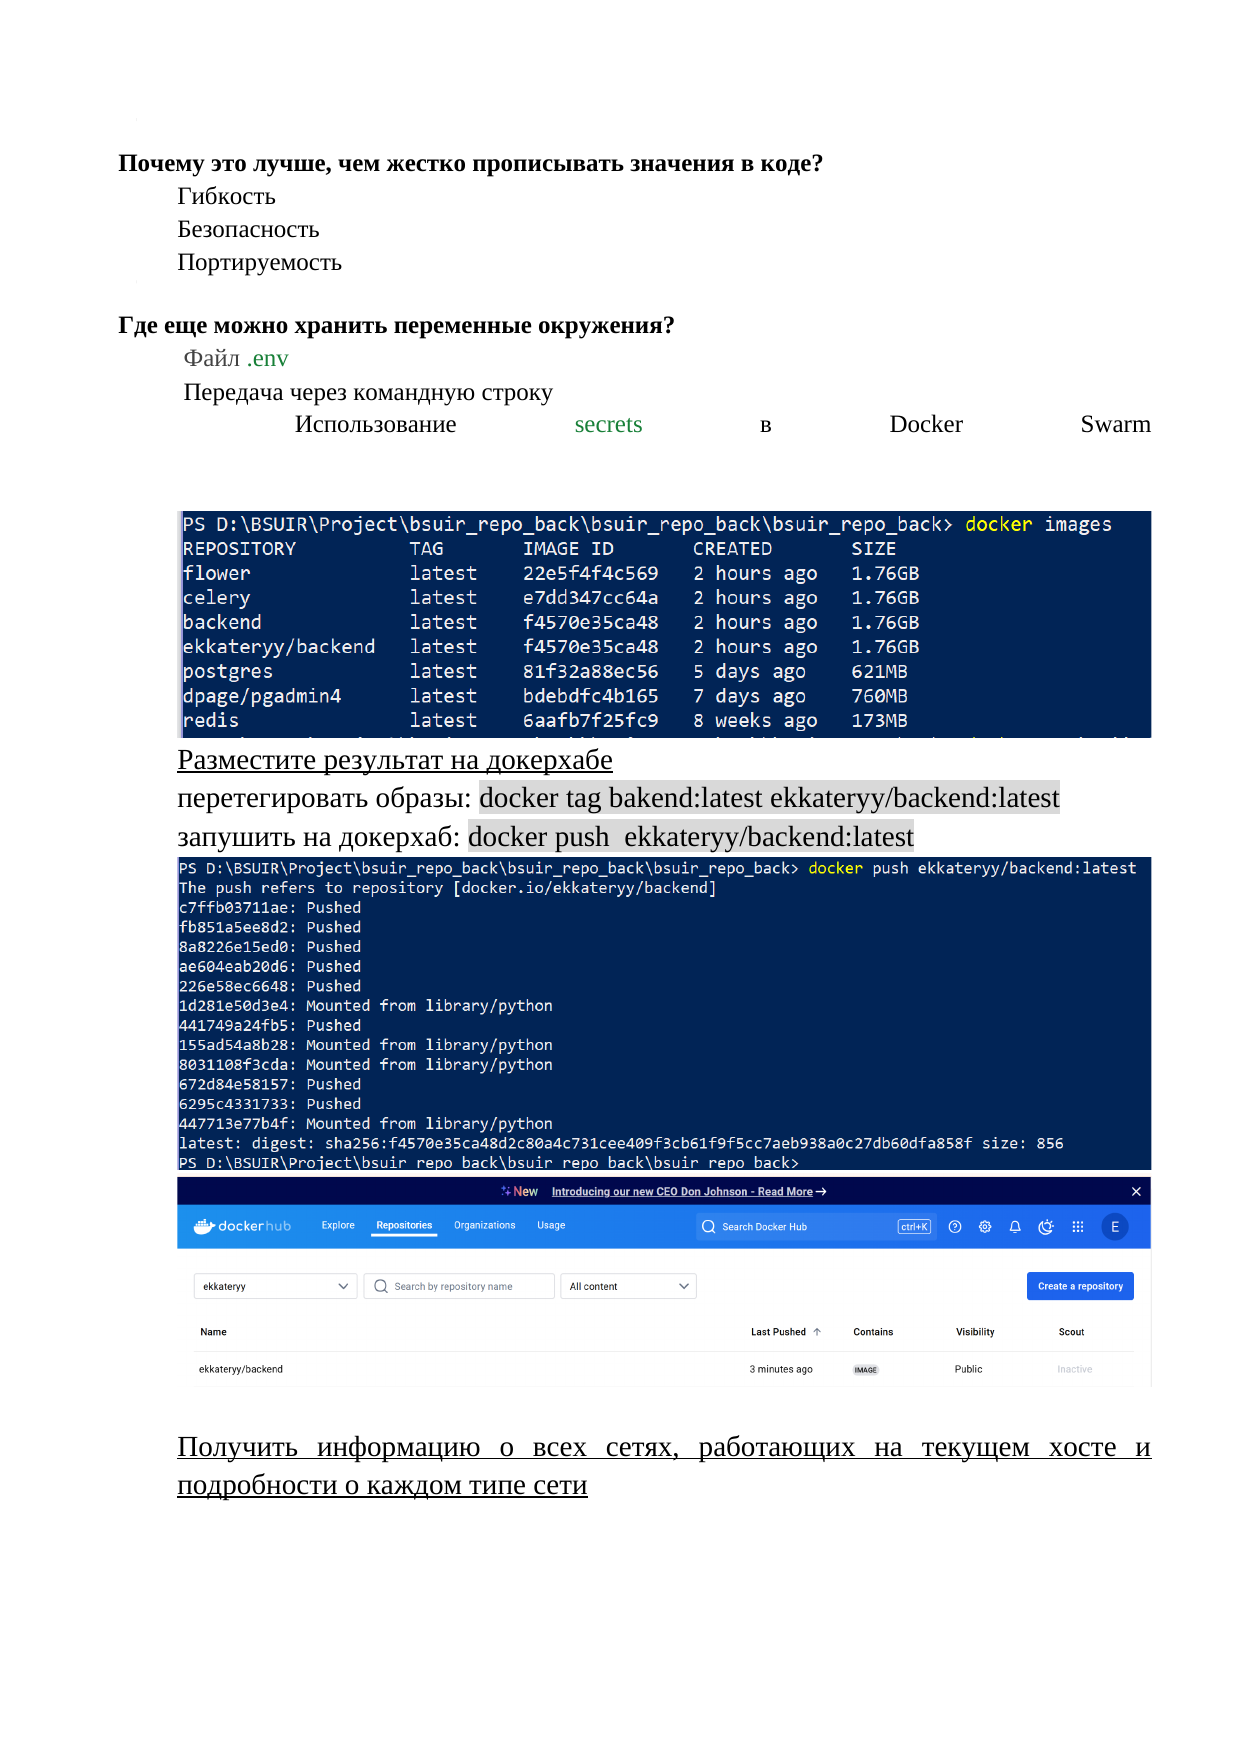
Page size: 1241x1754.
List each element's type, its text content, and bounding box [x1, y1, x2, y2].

text Использование secrets в Docker Swarm [177, 409, 1152, 468]
text запушить на докерхаб: docker push ekkateryy/backend:latest [177, 819, 1152, 852]
subtitle Где еще можно хранить переменные окружения? [118, 311, 1152, 339]
picture [177, 511, 1152, 738]
subtitle Файл .env [118, 343, 1152, 372]
picture [177, 1173, 1152, 1387]
picture [177, 857, 1152, 1170]
text Передача через командную строку [177, 377, 1152, 405]
text Гибкость Безопасность Портируемость [177, 181, 1152, 276]
text Разместите результат на докерхабе [177, 742, 1152, 775]
text подробности о каждом типе сети [177, 1459, 1152, 1501]
subtitle Почему это лучше, чем жестко прописывать значения в коде? [118, 148, 1152, 177]
text Получить информацию о всех сетях, работающих на текущем хосте и [177, 1429, 1152, 1458]
text перетегировать образы: docker tag bakend:latest ekkateryy/backend:latest [177, 780, 1152, 814]
